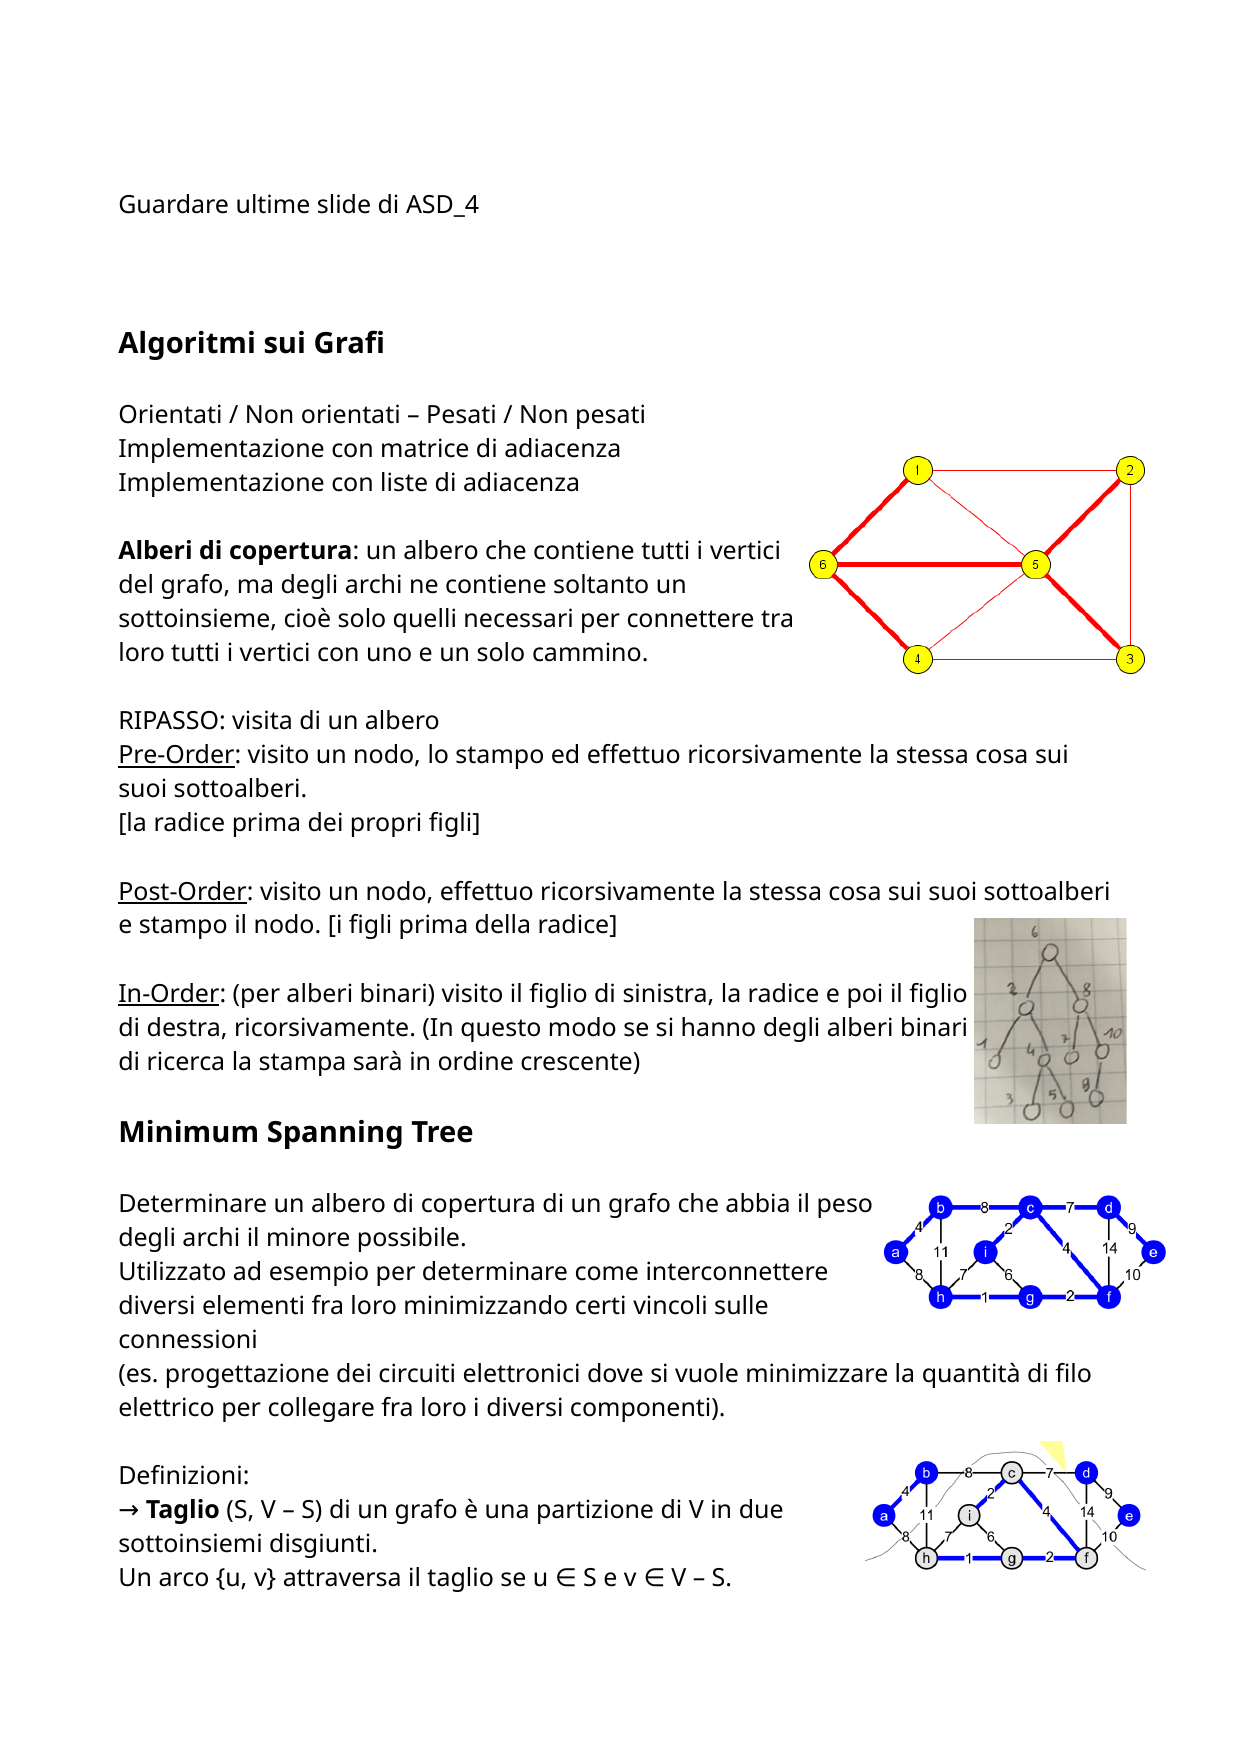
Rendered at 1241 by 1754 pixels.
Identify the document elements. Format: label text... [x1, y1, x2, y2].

text Implementazione con liste di adiacenza [118, 464, 798, 498]
text [la radice prima dei propri figli] [118, 805, 1122, 839]
text RIPASSO: visita di un albero [118, 703, 1122, 737]
text (es. progettazione dei circuiti elettronici dove si vuole minimizzare la quantità di filo elettrico per collegare fra loro i diversi componenti). [118, 1356, 1122, 1424]
text Guardare ultime slide di ASD_4 [118, 186, 1122, 220]
text Un arco {u, v} attraversa il taglio se u ∈ S e v ∈ V – S. [118, 1560, 1122, 1594]
picture [974, 918, 1127, 1124]
picture [884, 1191, 1168, 1311]
text Post-Order: visito un nodo, effettuo ricorsivamente la stessa cosa sui suoi sottoalberi e stampo il nodo. [i figli prima della radice] [118, 873, 1122, 941]
text Alberi di copertura: un albero che contiene tutti i vertici del grafo, ma degli archi ne contiene soltanto un sottoinsieme, cioè solo quelli necessari per connettere tra loro tutti i vertici con uno e un solo cammino. [118, 532, 798, 669]
text Implementazione con matrice di adiacenza [118, 430, 1122, 464]
text Algoritmi sui Grafi [118, 322, 1122, 362]
text Definizioni: [118, 1458, 865, 1492]
text Determinare un albero di copertura di un grafo che abbia il peso degli archi il minore possibile. [118, 1185, 1122, 1253]
picture [865, 1441, 1147, 1575]
text In-Order: (per alberi binari) visito il figlio di sinistra, la radice e poi il figlio di destra, ricorsivamente. (In questo modo se si hanno degli alberi binari di ricerca la stampa sarà in ordine crescente) [118, 975, 974, 1077]
text Orientati / Non orientati – Pesati / Non pesati [118, 396, 1122, 430]
text Pre-Order: visito un nodo, lo stampo ed effettuo ricorsivamente la stessa cosa sui suoi sottoalberi. [118, 737, 1122, 805]
text Minimum Spanning Tree [118, 1112, 1122, 1151]
picture [798, 443, 1153, 680]
text → Taglio (S, V – S) di un grafo è una partizione di V in due sottoinsiemi disgiunti. [118, 1492, 865, 1560]
text Utilizzato ad esempio per determinare come interconnettere diversi elementi fra loro minimizzando certi vincoli sulle connessioni [118, 1253, 1122, 1356]
